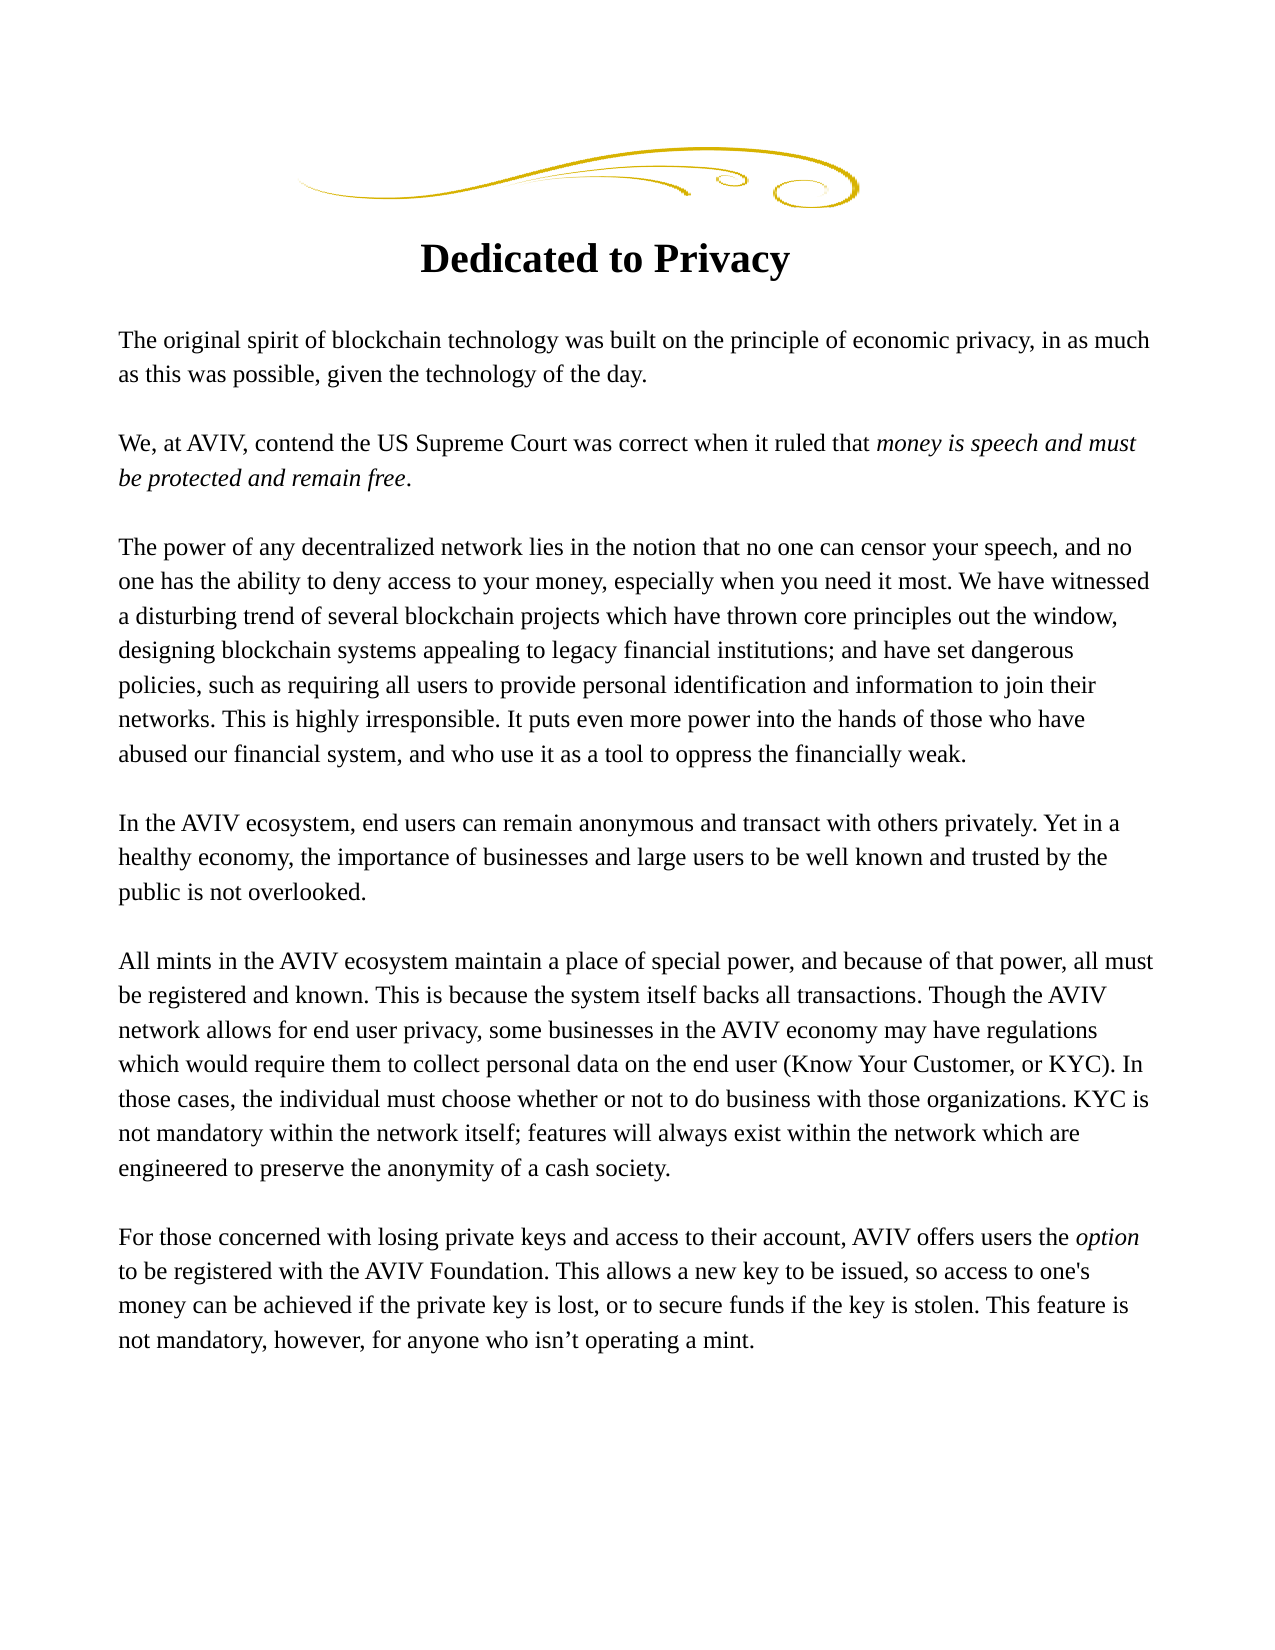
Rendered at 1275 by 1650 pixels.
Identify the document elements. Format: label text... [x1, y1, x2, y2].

picture [297, 147, 860, 208]
text We, at AVIV, contend the US Supreme Court was correct when it ruled that money is speech and must be protected and remain free. [118, 428, 1157, 492]
text For those concerned with losing private keys and access to their account, AVIV offers users the option to be registered with the AVIV Foundation. This allows a new key to be issued, so access to one's money can be achieved if the private key is lost, or to secure funds if the key is stolen. This feature is not mandatory, however, for anyone who isn’t operating a mint. [118, 1222, 1157, 1354]
text The original spirit of blockchain technology was built on the principle of economic privacy, in as much as this was possible, given the technology of the day. [118, 325, 1157, 388]
text In the AVIV ecosystem, end users can remain anonymous and transact with others privately. Yet in a healthy economy, the importance of businesses and large users to be well known and trusted by the public is not overlooked. [118, 808, 1157, 906]
text The power of any decentralized network lies in the notion that no one can censor your speech, and no one has the ability to deny access to your money, especially when you need it most. We have witnessed a disturbing trend of several blockchain projects which have thrown core principles out the window, designing blockchain systems appealing to legacy financial institutions; and have set dangerous policies, such as requiring all users to provide personal identification and information to join their networks. This is highly irresponsible. It puts even more power into the hands of those who have abused our financial system, and who use it as a tool to oppress the financially weak. [118, 532, 1157, 768]
text All mints in the AVIV ecosystem maintain a place of special power, and because of that power, all must be registered and known. This is because the system itself backs all transactions. Though the AVIV network allows for end user privacy, some businesses in the AVIV economy may have regulations which would require them to collect personal data on the end user (Know Your Customer, or KYC). In those cases, the individual must choose whether or not to do business with those organizations. KYC is not mandatory within the network itself; features will always exist within the network which are engineered to preserve the anonymity of a cash society. [118, 946, 1157, 1181]
text Dedicated to Privacy [118, 233, 1157, 281]
